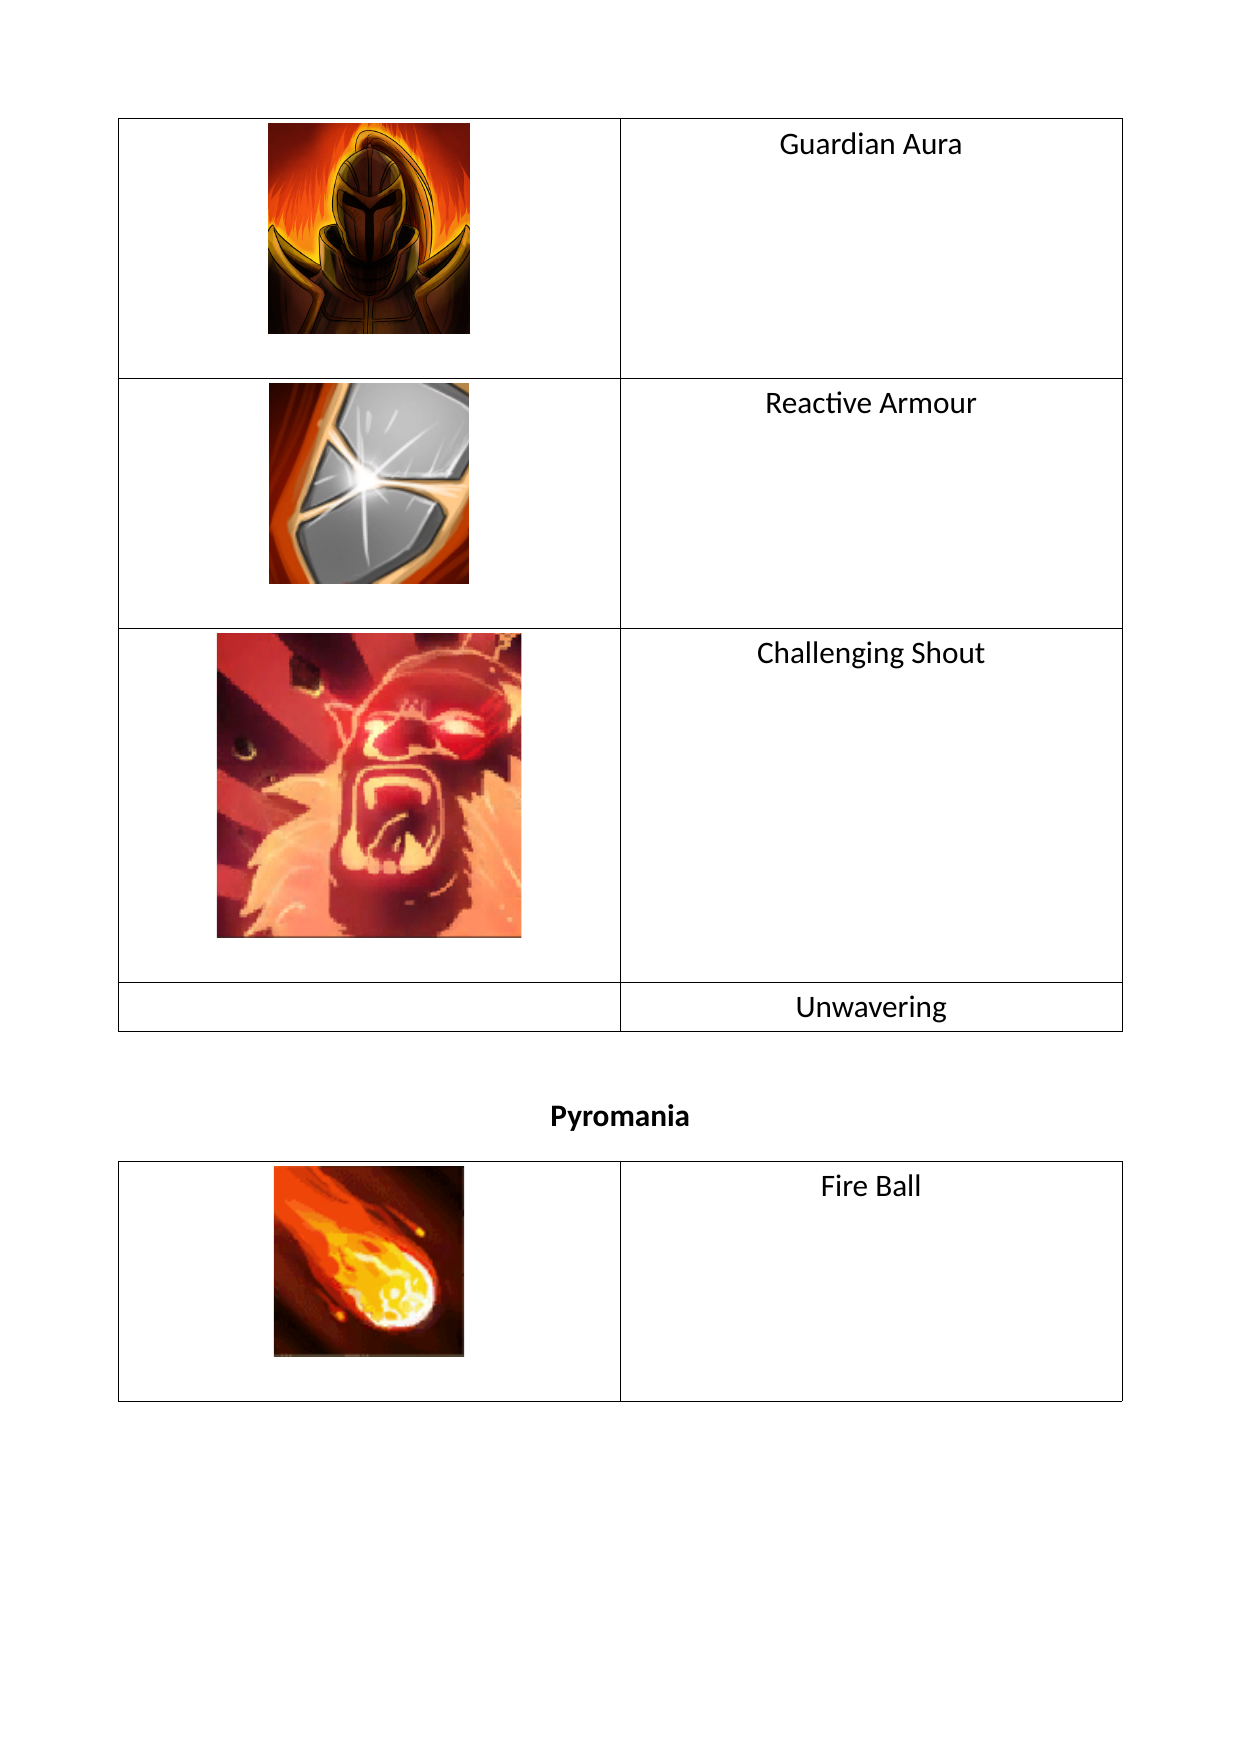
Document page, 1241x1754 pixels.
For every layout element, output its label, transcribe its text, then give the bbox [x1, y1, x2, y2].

table_header Fire Ball [621, 1162, 1122, 1401]
picture [216, 633, 522, 938]
table_cell [119, 983, 620, 1031]
table_cell [119, 384, 269, 583]
table_cell Reactive Armour [621, 379, 1122, 627]
table_cell [119, 629, 620, 982]
table_cell Unwavering [621, 983, 1122, 1031]
table_cell [119, 584, 620, 627]
table_cell [119, 119, 620, 378]
table_cell [119, 379, 620, 383]
picture [268, 123, 470, 334]
picture [269, 383, 469, 584]
table_cell Guardian Aura [621, 119, 1122, 378]
picture [273, 1166, 465, 1357]
table_header [119, 1162, 620, 1401]
table_cell [469, 384, 620, 583]
table_cell Challenging Shout [621, 629, 1122, 982]
text Pyromania [118, 1096, 1122, 1134]
